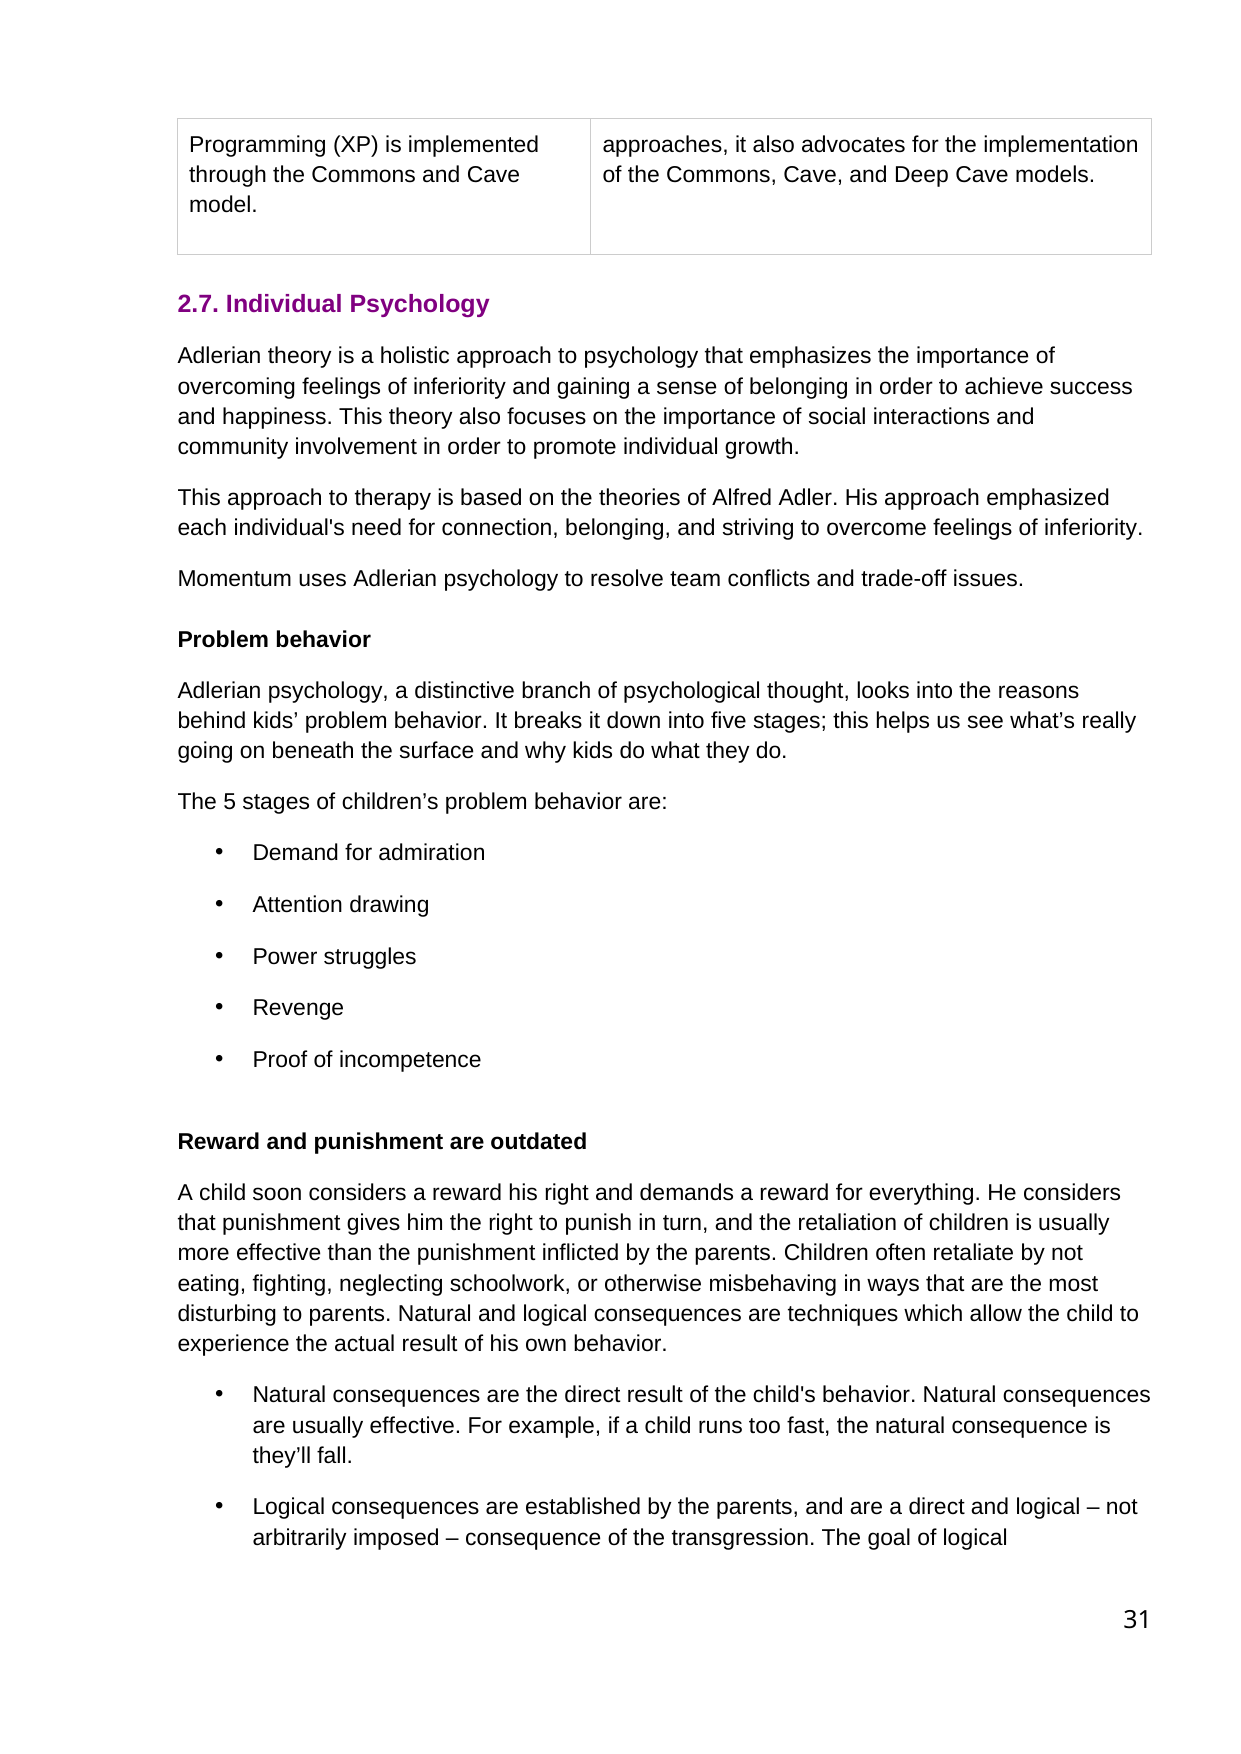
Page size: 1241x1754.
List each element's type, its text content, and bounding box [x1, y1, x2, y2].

list Revenge [215, 994, 1152, 1021]
text Momentum uses Adlerian psychology to resolve team conflicts and trade-off issues. Problem behavior [177, 565, 1152, 652]
list Power struggles [215, 943, 1152, 969]
text Adlerian psychology, a distinctive branch of psychological thought, looks into the reasons behind kids’ problem behavior. It breaks it down into five stages; this helps us see what’s really going on beneath the surface and why kids do what they do. [177, 677, 1152, 763]
list Proof of incompetence [215, 1046, 1152, 1073]
text A child soon considers a reward his right and demands a reward for everything. He considers that punishment gives him the right to punish in turn, and the retaliation of children is usually more effective than the punishment inflicted by the parents. Children often retaliate by not eating, fighting, neglecting schoolwork, or otherwise misbehaving in ways that are the most disturbing to parents. Natural and logical consequences are techniques which allow the child to experience the actual result of his own behavior. [177, 1179, 1152, 1356]
list Logical consequences are established by the parents, and are a direct and logical – not arbitrarily imposed – consequence of the transgression. The goal of logical [215, 1493, 1152, 1550]
list Demand for admiration [215, 839, 1152, 866]
text The 5 stages of children’s problem behavior are: [177, 788, 1152, 814]
table_cell approaches, it also advocates for the implementation of the Commons, Cave, and Deep Cave models. [591, 119, 1151, 254]
text Reward and punishment are outdated [177, 1098, 1152, 1154]
list Natural consequences are the direct result of the child's behavior. Natural consequences are usually effective. For example, if a child runs too fast, the natural consequence is they’ll fall. [215, 1381, 1152, 1468]
subtitle 2.7. Individual Psychology [177, 288, 1152, 317]
table_cell Programming (XP) is implemented through the Commons and Cave model. [178, 119, 590, 254]
text Adlerian theory is a holistic approach to psychology that emphasizes the importance of overcoming feelings of inferiority and gaining a sense of belonging in order to achieve success and happiness. This theory also focuses on the importance of social interactions and community involvement in order to promote individual growth. [177, 342, 1152, 459]
list Attention drawing [215, 891, 1152, 918]
text This approach to therapy is based on the theories of Alfred Adler. His approach emphasized each individual's need for connection, belonging, and striving to overcome feelings of inferiority. [177, 484, 1152, 541]
